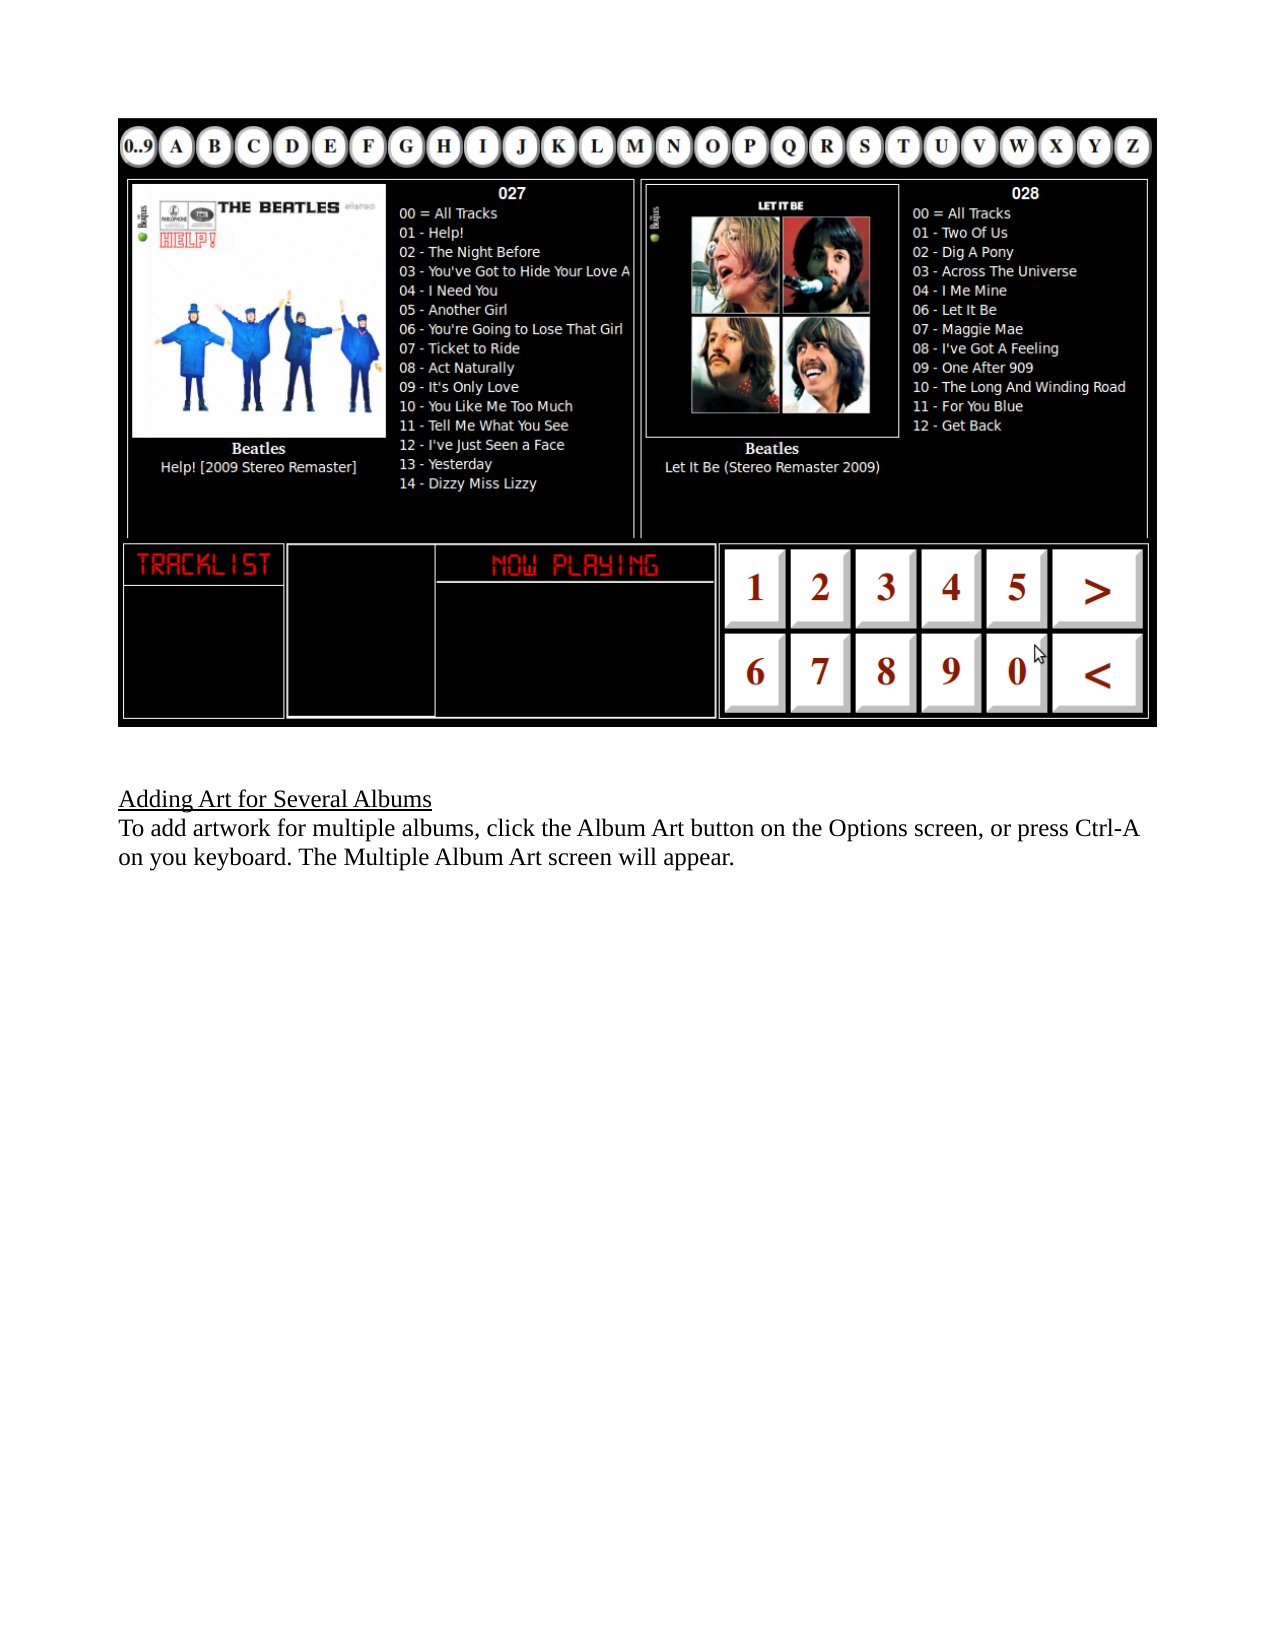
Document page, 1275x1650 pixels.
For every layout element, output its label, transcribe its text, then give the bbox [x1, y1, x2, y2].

picture [118, 118, 1157, 727]
text To add artwork for multiple albums, click the Album Art button on the Options screen, or press Ctrl-A on you keyboard. The Multiple Album Art screen will appear. [118, 813, 1157, 870]
text Adding Art for Several Albums [118, 784, 1157, 813]
